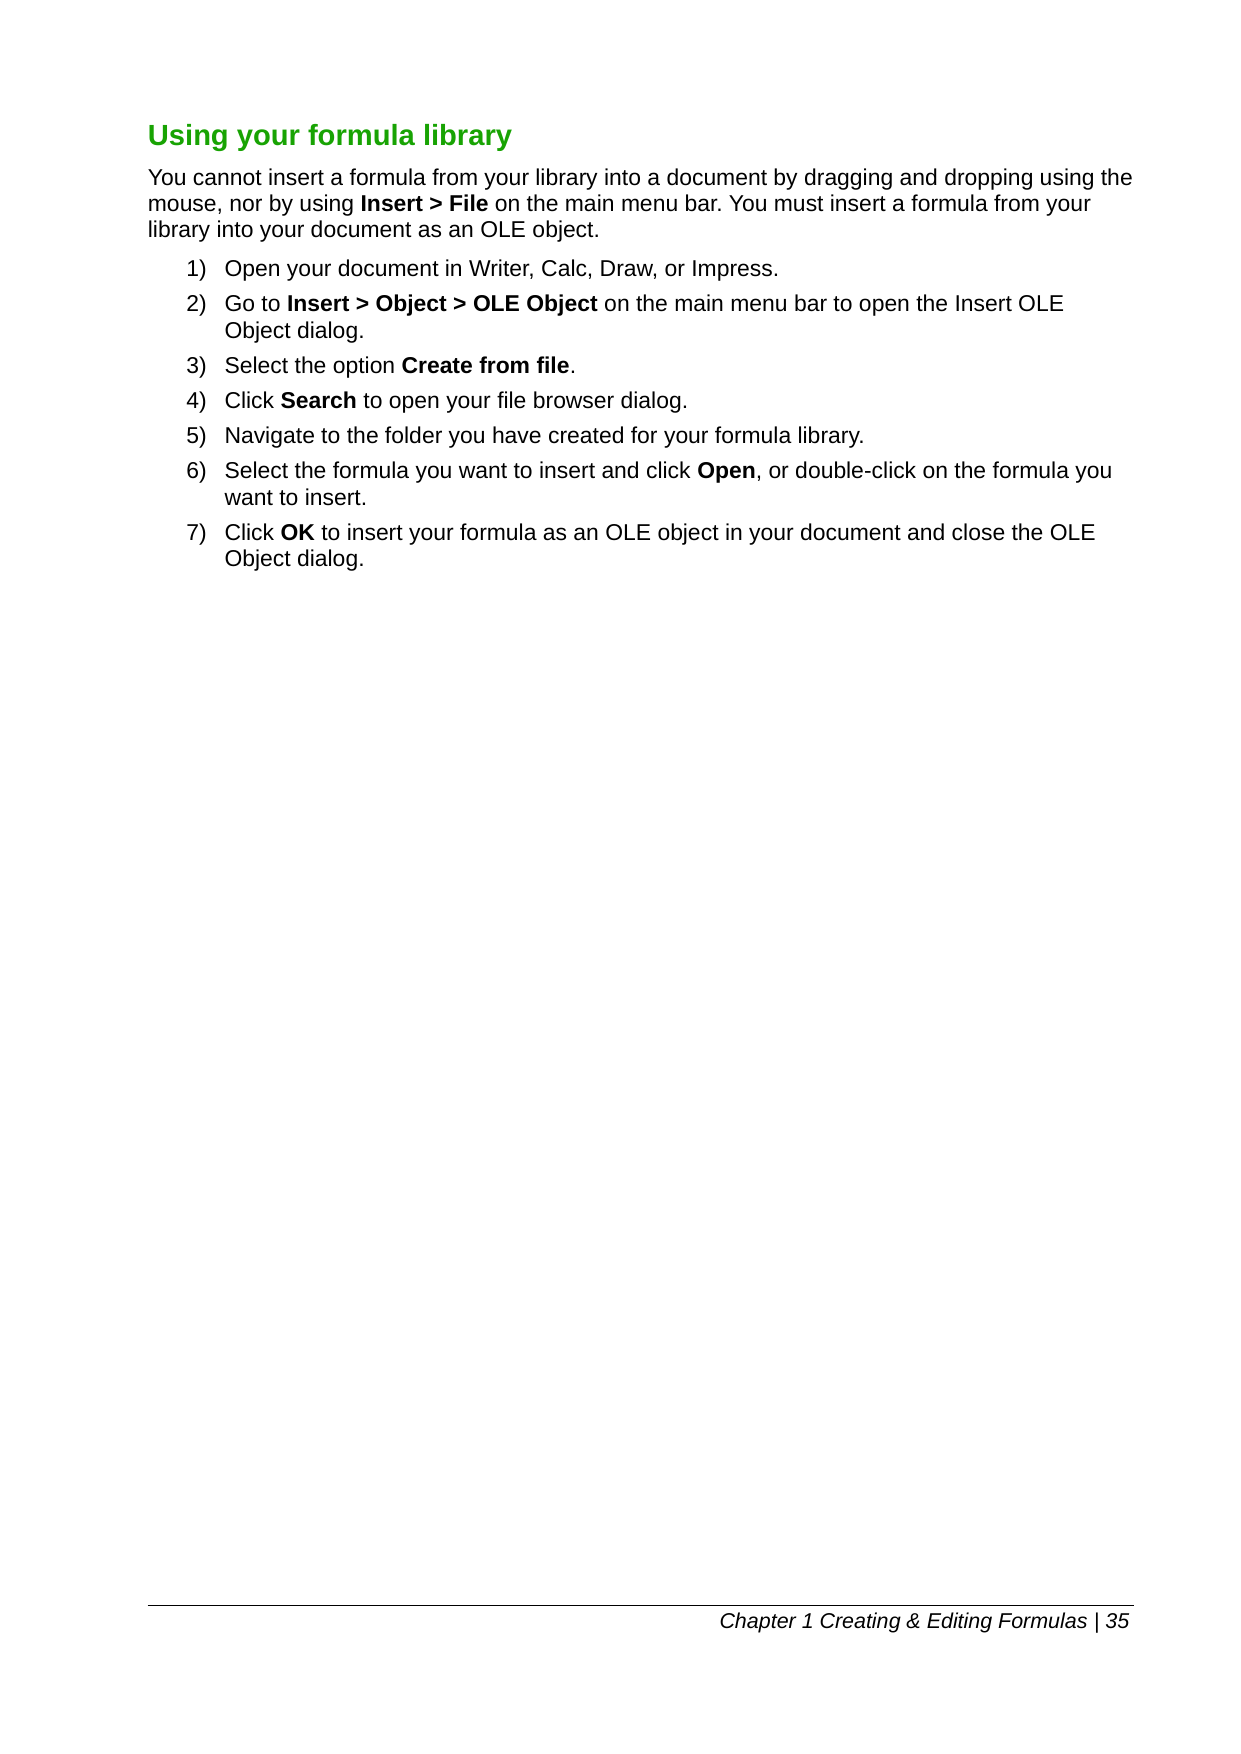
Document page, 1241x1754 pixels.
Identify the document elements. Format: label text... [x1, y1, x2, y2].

list Select the formula you want to insert and click Open, or double-click on the formula you want to insert. [207, 457, 1134, 510]
subtitle Using your formula library [148, 118, 1134, 152]
list Click Search to open your file browser dialog. [207, 387, 1134, 413]
list Open your document in Writer, Calc, Draw, or Impress. [207, 255, 1134, 281]
text You cannot insert a formula from your library into a document by dragging and dropping using the mouse, nor by using Insert > File on the main menu bar. You must insert a formula from your library into your document as an OLE object. [148, 163, 1134, 242]
list Go to Insert > Object > OLE Object on the main menu bar to open the Insert OLE Object dialog. [207, 290, 1134, 343]
list Navigate to the folder you have created for your formula library. [207, 422, 1134, 448]
list Click OK to insert your formula as an OLE object in your document and close the OLE Object dialog. [207, 519, 1134, 572]
list Select the option Create from file. [207, 352, 1134, 378]
